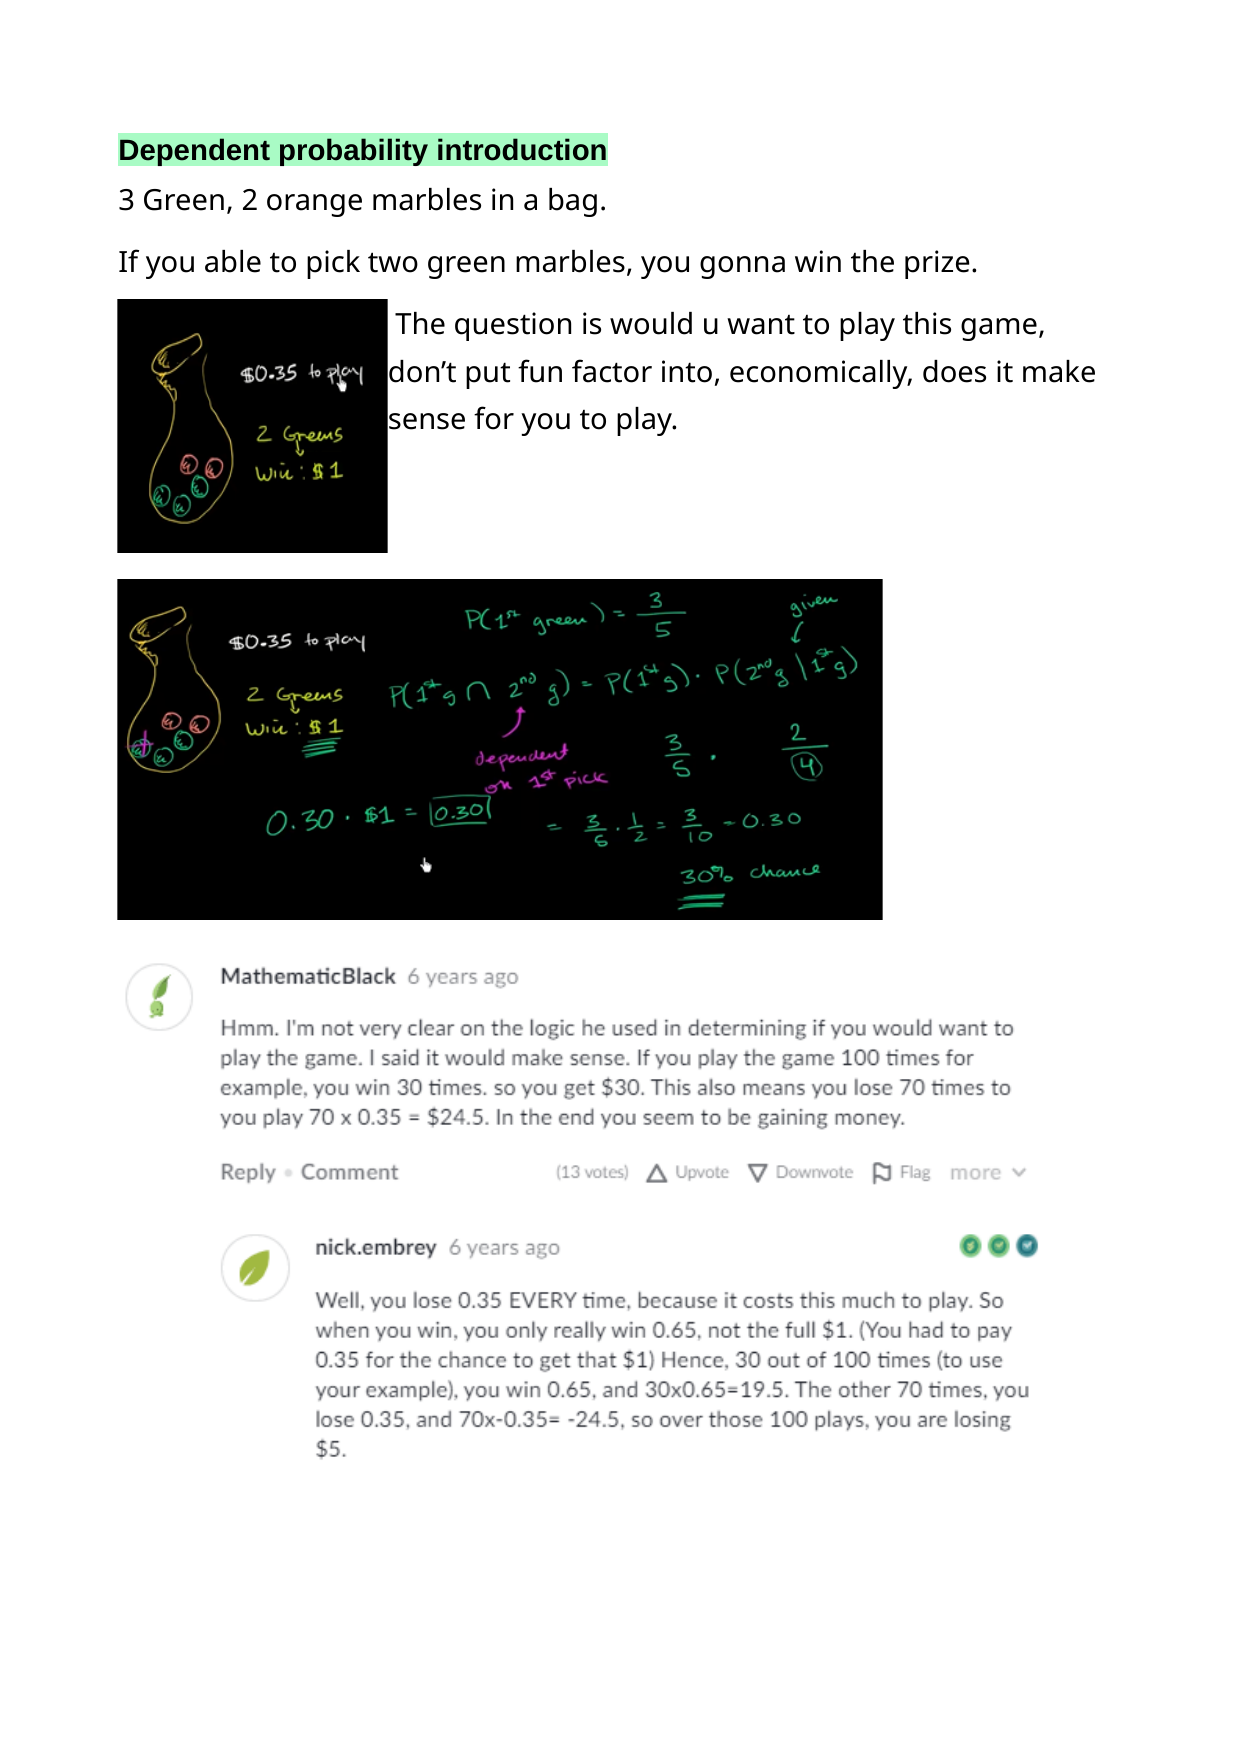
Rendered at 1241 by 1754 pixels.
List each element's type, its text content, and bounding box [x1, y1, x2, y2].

picture [118, 959, 1060, 1471]
picture [117, 299, 388, 553]
text 3 Green, 2 orange marbles in a bag. [118, 179, 1122, 219]
text If you able to pick two green marbles, you gonna win the prize. [118, 241, 1122, 281]
picture [117, 579, 883, 920]
subtitle Dependent probability introduction [608, 133, 1122, 166]
text The question is would u want to play this game, don’t put fun factor into, economically, does it make sense for you to play. [388, 303, 1122, 438]
